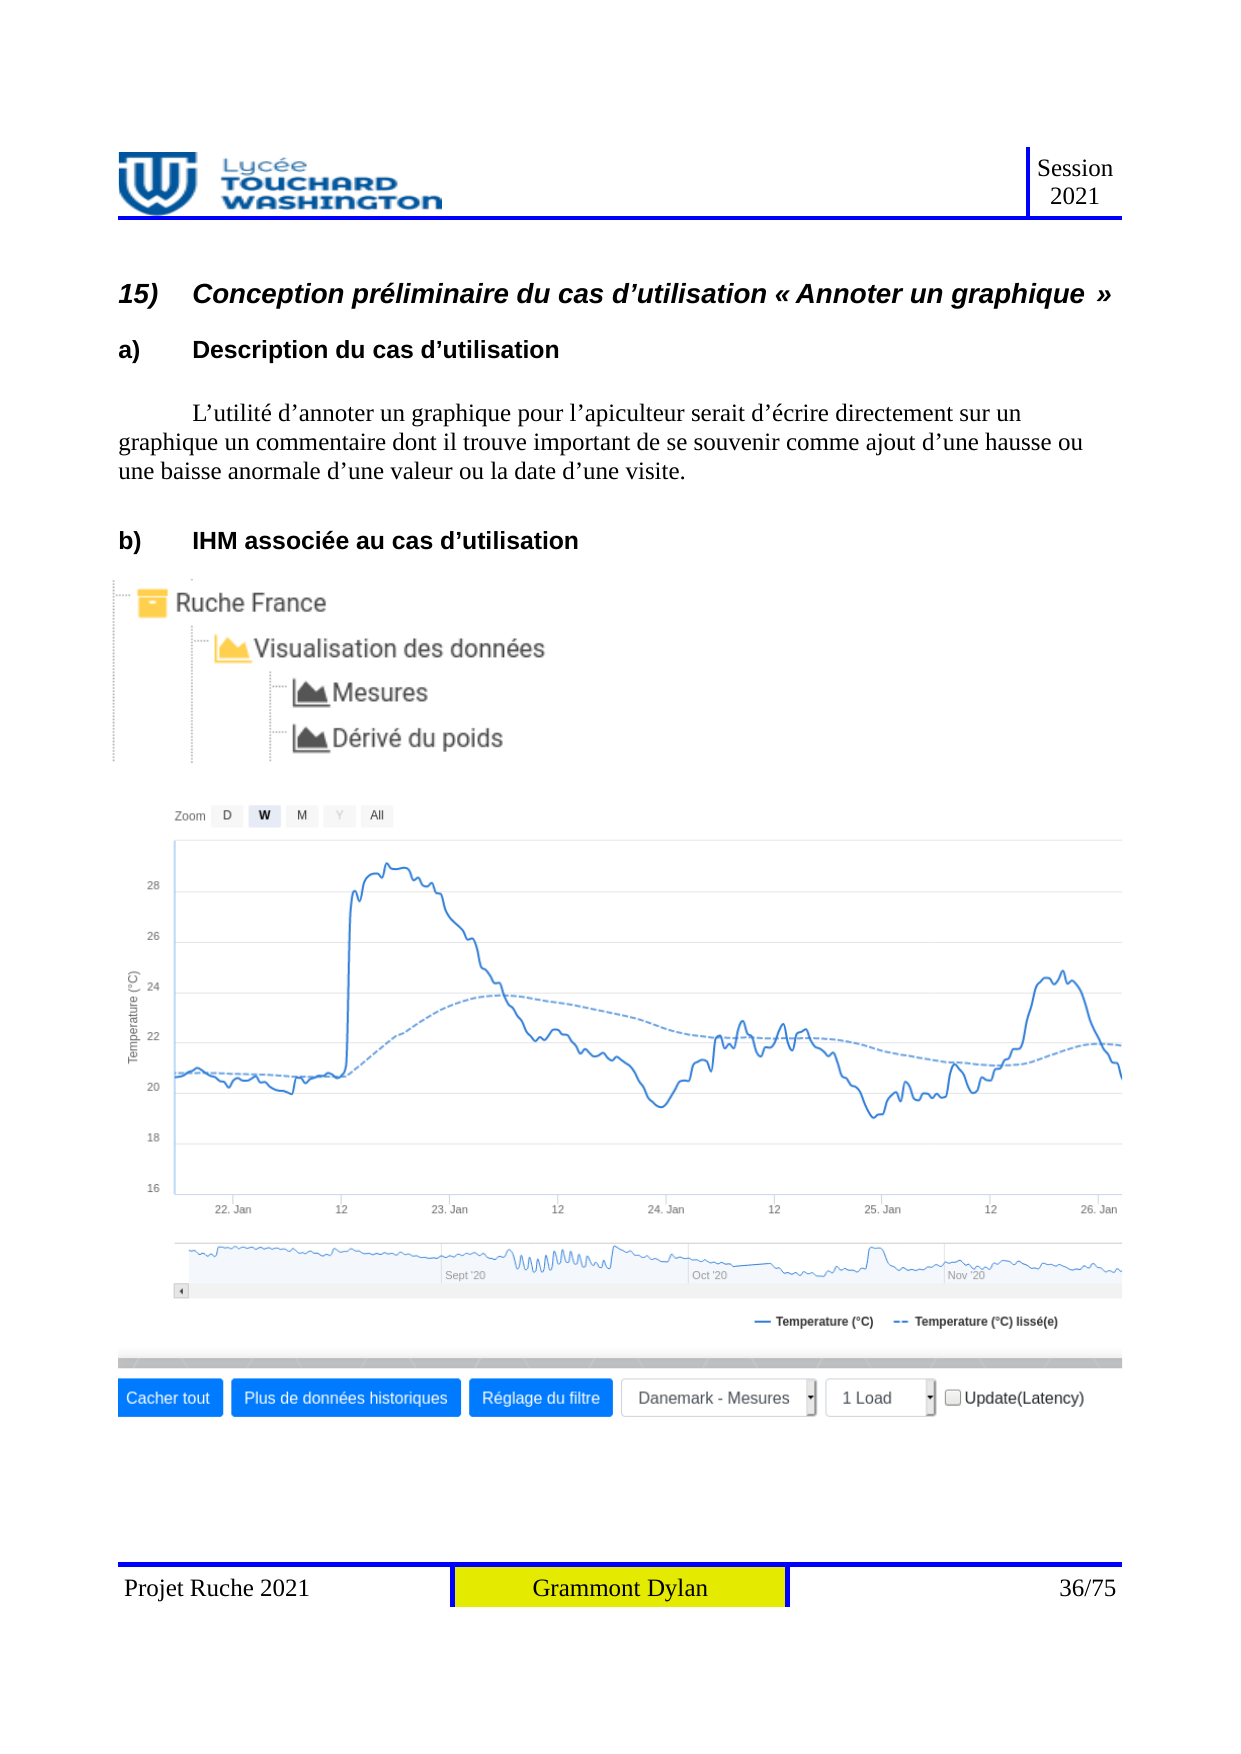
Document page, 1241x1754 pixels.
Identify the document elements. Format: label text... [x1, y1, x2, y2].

subtitle Description du cas d’utilisation [118, 335, 1122, 363]
text L’utilité d’annoter un graphique pour l’apiculteur serait d’écrire directement sur un graphique un commentaire dont il trouve important de se souvenir comme ajout d’une hausse ou une baisse anormale d’une valeur ou la date d’une visite. [118, 398, 1122, 484]
subtitle IHM associée au cas d’utilisation [118, 526, 1122, 554]
subtitle Conception préliminaire du cas d’utilisation « Annoter un graphique » [118, 278, 1122, 310]
picture [118, 784, 1123, 1426]
picture [118, 152, 442, 216]
picture [110, 579, 611, 763]
